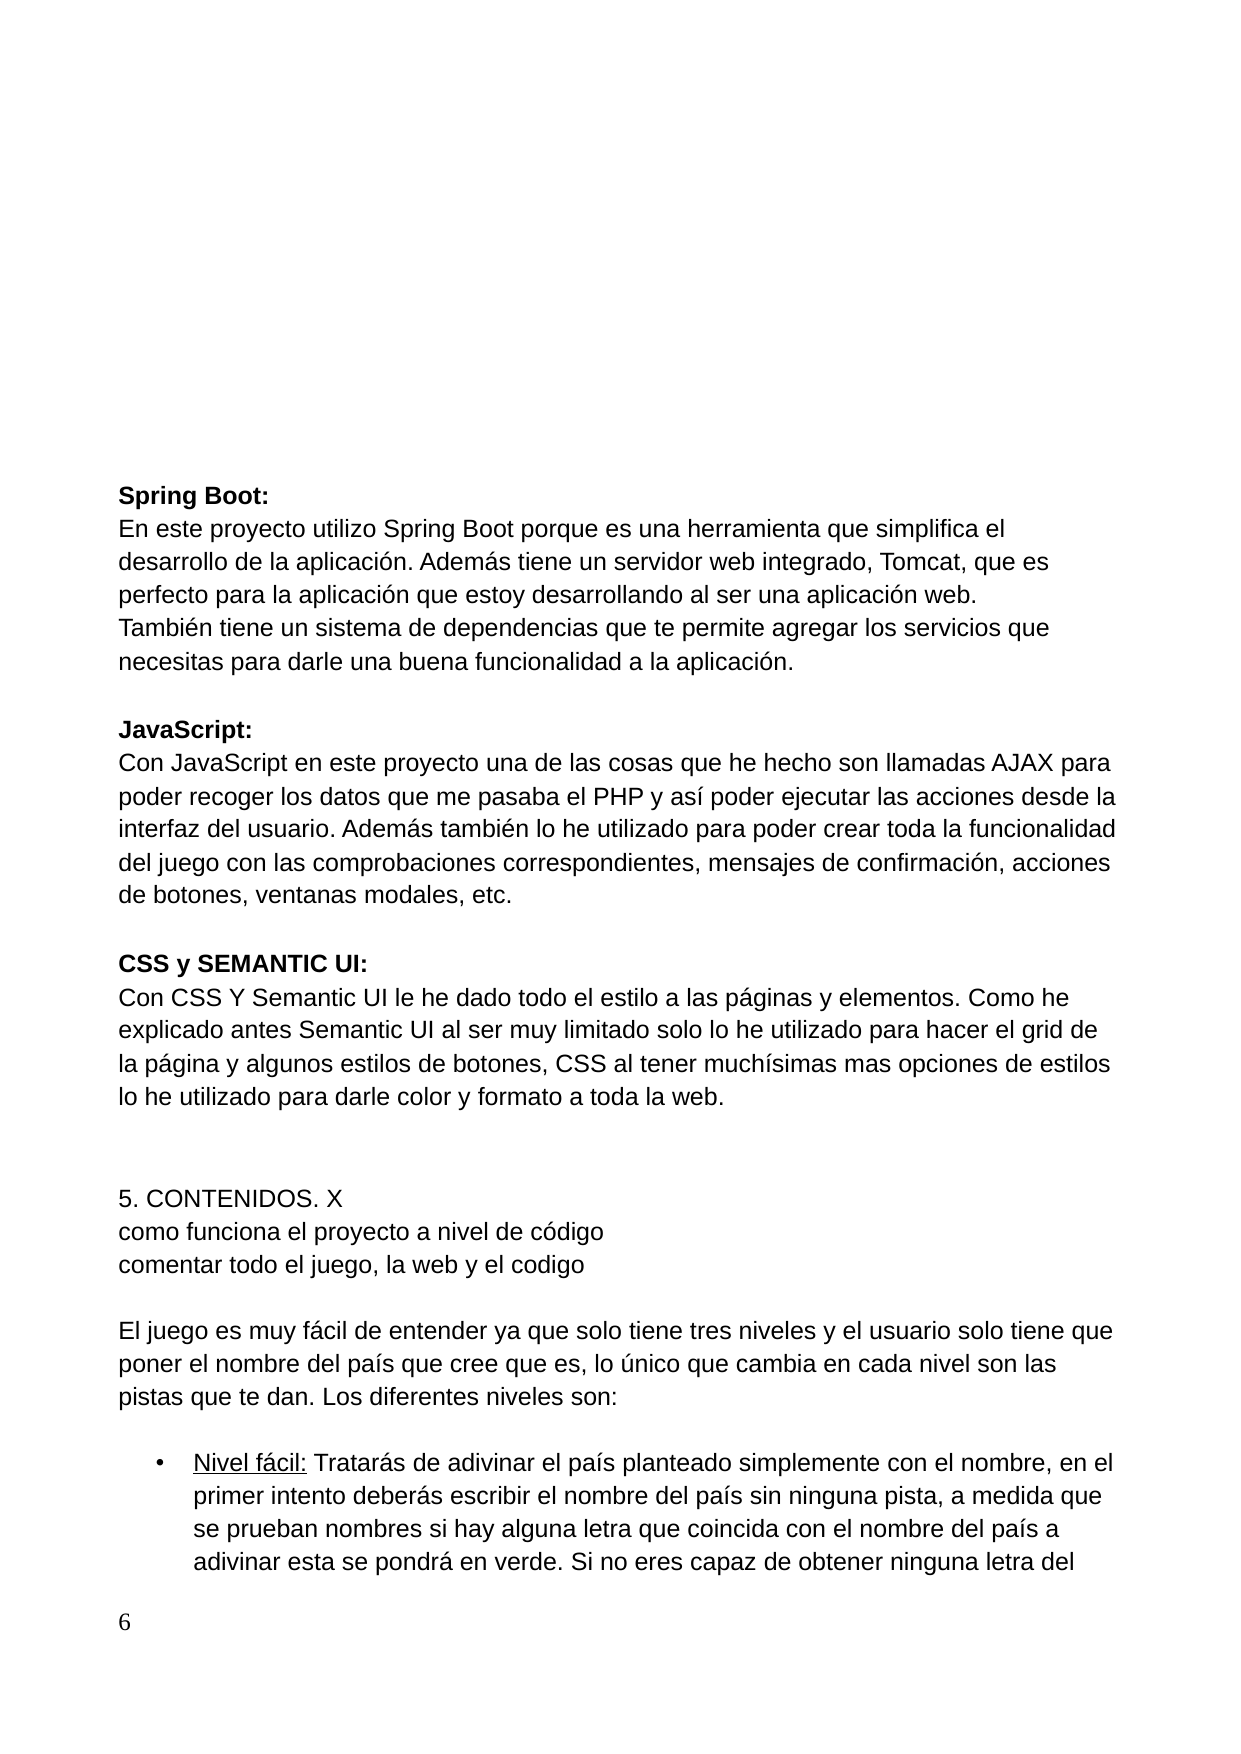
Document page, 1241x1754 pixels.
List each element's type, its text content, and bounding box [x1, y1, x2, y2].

text 5. CONTENIDOS. X [118, 1183, 1122, 1212]
text Spring Boot: [118, 481, 1122, 510]
text También tiene un sistema de dependencias que te permite agregar los servicios que necesitas para darle una buena funcionalidad a la aplicación. [118, 613, 1122, 675]
text El juego es muy fácil de entender ya que solo tiene tres niveles y el usuario solo tiene que poner el nombre del país que cree que es, lo único que cambia en cada nivel son las pistas que te dan. Los diferentes niveles son: [118, 1316, 1122, 1410]
text JavaScript: [118, 715, 1122, 744]
text CSS y SEMANTIC UI: [118, 949, 1122, 978]
text como funciona el proyecto a nivel de código [118, 1217, 1122, 1245]
text En este proyecto utilizo Spring Boot porque es una herramienta que simplifica el desarrollo de la aplicación. Además tiene un servidor web integrado, Tomcat, que es perfecto para la aplicación que estoy desarrollando al ser una aplicación web. [118, 514, 1122, 609]
list Nivel fácil: Tratarás de adivinar el país planteado simplemente con el nombre, en el primer intento deberás escribir el nombre del país sin ninguna pista, a medida que se prueban nombres si hay alguna letra que coincida con el nombre del país a adivinar esta se pondrá en verde. Si no eres capaz de obtener ninguna letra del [156, 1448, 1122, 1576]
text comentar todo el juego, la web y el codigo [118, 1249, 1122, 1278]
text Con JavaScript en este proyecto una de las cosas que he hecho son llamadas AJAX para poder recoger los datos que me pasaba el PHP y así poder ejecutar las acciones desde la interfaz del usuario. Además también lo he utilizado para poder crear toda la funcionalidad del juego con las comprobaciones correspondientes, mensajes de confirmación, acciones de botones, ventanas modales, etc. [118, 748, 1122, 909]
text Con CSS Y Semantic UI le he dado todo el estilo a las páginas y elementos. Como he explicado antes Semantic UI al ser muy limitado solo lo he utilizado para hacer el grid de la página y algunos estilos de botones, CSS al tener muchísimas mas opciones de estilos lo he utilizado para darle color y formato a toda la web. [118, 982, 1122, 1110]
